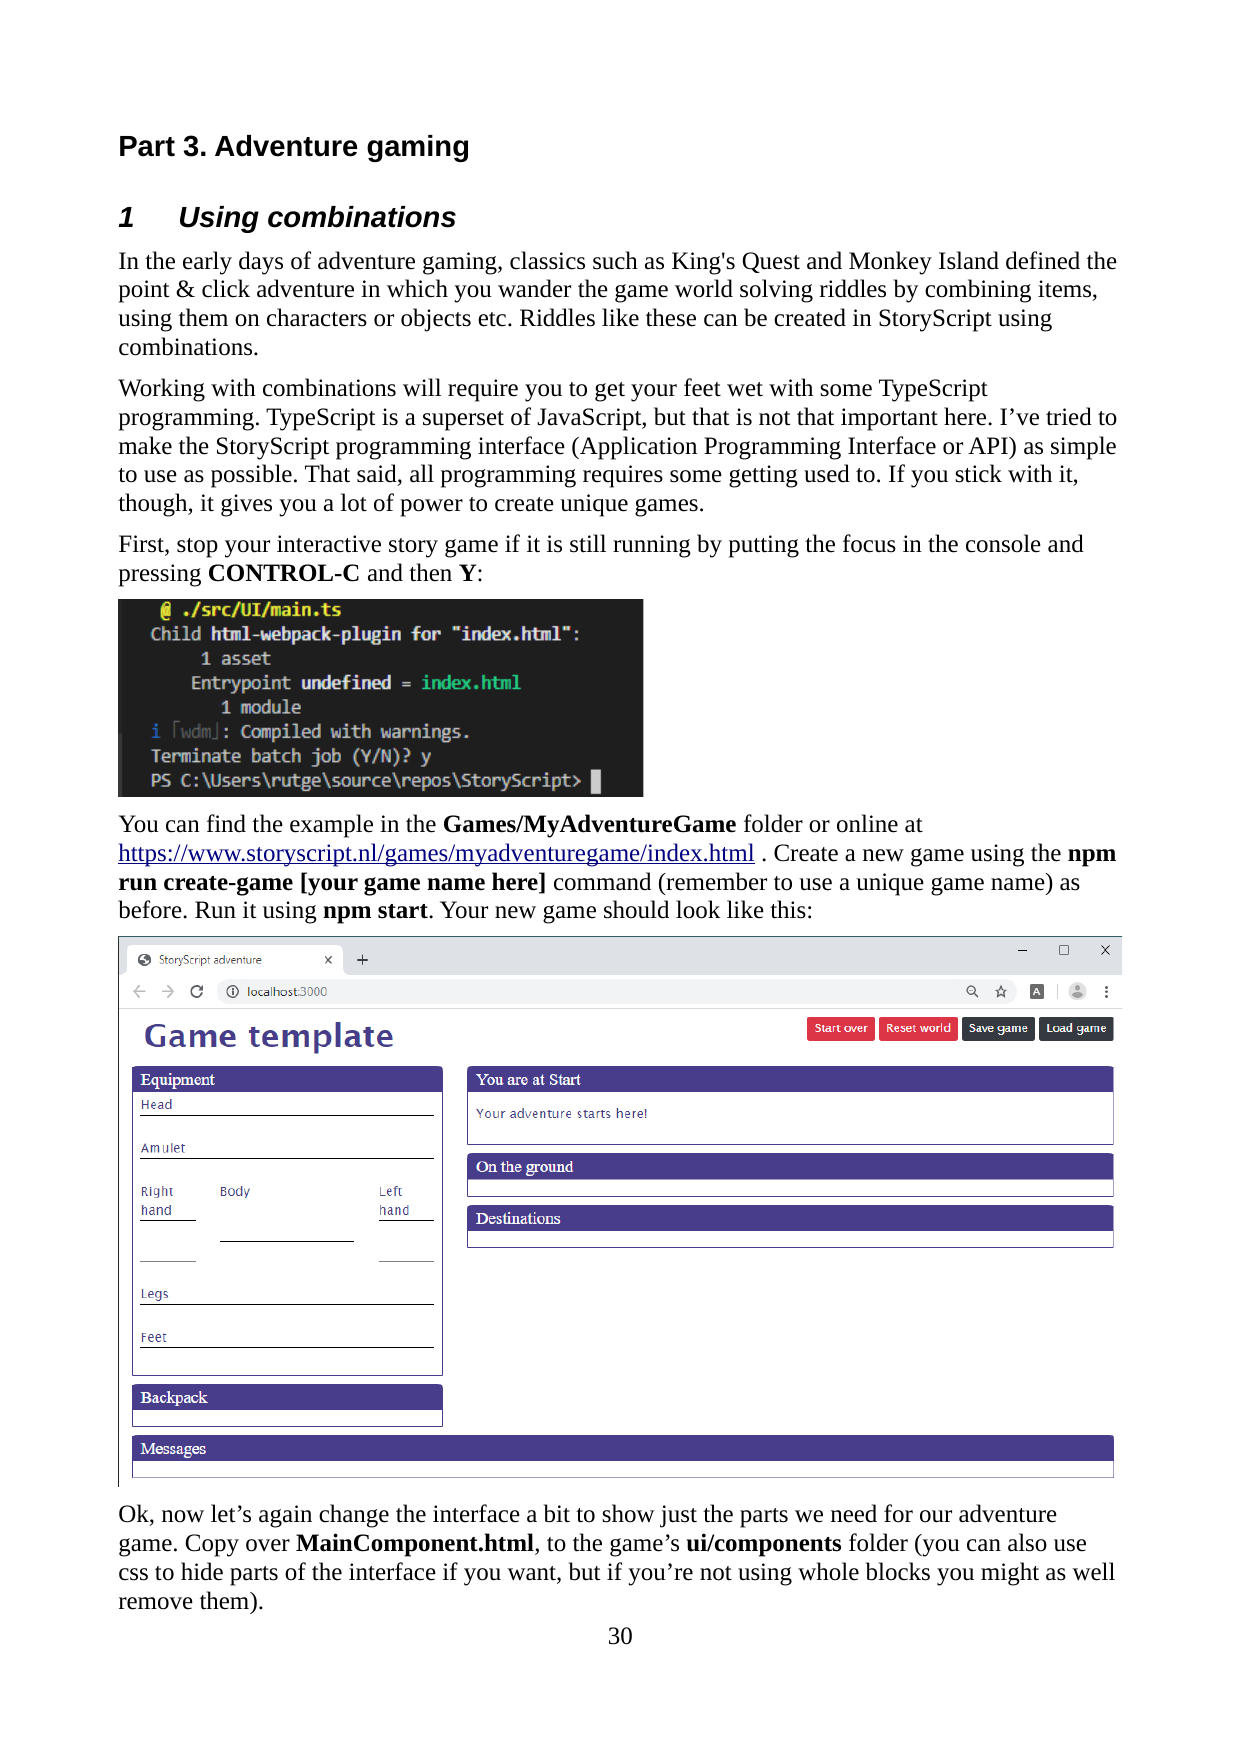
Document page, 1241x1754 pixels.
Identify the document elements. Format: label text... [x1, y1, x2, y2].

subtitle Part 3. Adventure gaming [118, 129, 1122, 162]
text First, stop your interactive story game if it is still running by putting the focus in the console and pressing CONTROL-C and then Y: [118, 529, 1122, 587]
text In the early days of adventure gaming, classics such as King's Quest and Monkey Island defined the point & click adventure in which you wander the game world solving riddles by combining items, using them on characters or objects etc. Riddles like these can be created in StoryScript using combinations. [118, 246, 1122, 361]
text You can find the example in the Games/MyAdventureGame folder or online at https://www.storyscript.nl/games/myadventuregame/index.html . Create a new game using the npm run create-game [your game name here] command (remember to use a unique game name) as before. Run it using npm start. Your new game should look like this: [118, 809, 1122, 924]
text Ok, now let’s again change the interface a bit to show just the parts we need for our adventure game. Copy over MainComponent.html, to the game’s ui/components folder (you can also use css to hide parts of the interface if you want, but if you’re not using whole blocks you might as well remove them). [118, 1499, 1122, 1614]
subtitle Using combinations [118, 200, 1122, 233]
text Working with combinations will require you to get your feet wet with some TypeScript programming. TypeScript is a superset of JavaScript, but that is not that important here. I’ve tried to make the StoryScript programming interface (Application Programming Interface or API) as simple to use as possible. That said, all programming requires some getting used to. If you stick with it, though, it gives you a lot of power to create unique games. [118, 373, 1122, 517]
